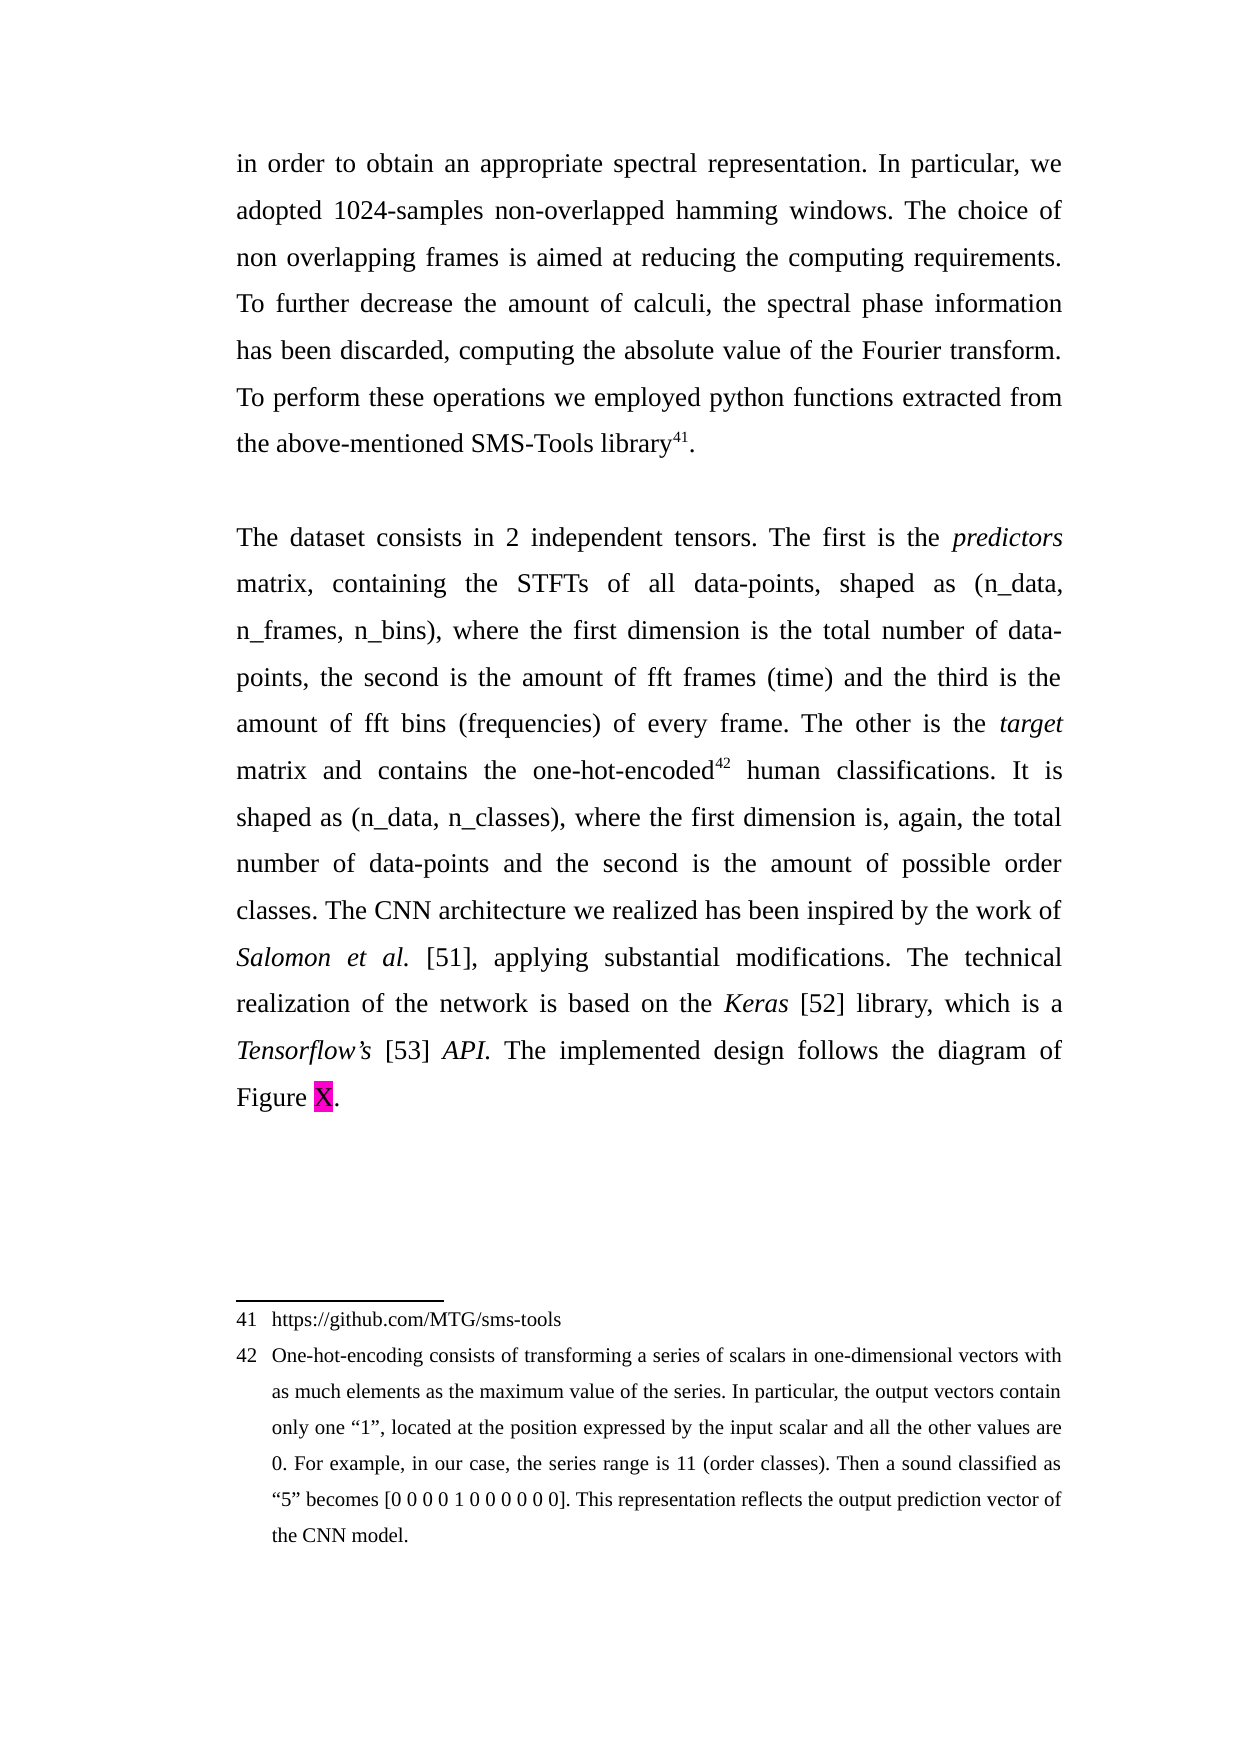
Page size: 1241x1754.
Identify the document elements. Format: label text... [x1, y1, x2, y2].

text The dataset consists in 2 independent tensors. The first is the predictors matrix, containing the STFTs of all data-points, shaped as (n_data, n_frames, n_bins), where the first dimension is the total number of data-points, the second is the amount of fft frames (time) and the third is the amount of fft bins (frequencies) of every frame. The other is the target matrix and contains the one-hot-encoded human classifications. It is shaped as (n_data, n_classes), where the first dimension is, again, the total number of data-points and the second is the amount of possible order classes. The CNN architecture we realized has been inspired by the work of Salomon et al. [51], applying substantial modifications. The technical realization of the network is based on the Keras [52] library, which is a Tensorflow’s [53] API. The implemented design follows the diagram of Figure X. [236, 521, 1063, 1112]
text https://github.com/MTG/sms-tools [236, 1307, 1063, 1331]
text in order to obtain an appropriate spectral representation. In particular, we adopted 1024-samples non-overlapped hamming windows. The choice of non overlapping frames is aimed at reducing the computing requirements. To further decrease the amount of calculi, the spectral phase information has been discarded, computing the absolute value of the Fourier transform. To perform these operations we employed python functions extracted from the above-mentioned SMS-Tools library. [236, 148, 1063, 459]
text One-hot-encoding consists of transforming a series of scalars in one-dimensional vectors with as much elements as the maximum value of the series. In particular, the output vectors contain only one “1”, located at the position expressed by the input scalar and all the other values are 0. For example, in our case, the series range is 11 (order classes). Then a sound classified as “5” becomes [0 0 0 0 1 0 0 0 0 0 0]. This representation reflects the output prediction vector of the CNN model. [236, 1343, 1063, 1547]
